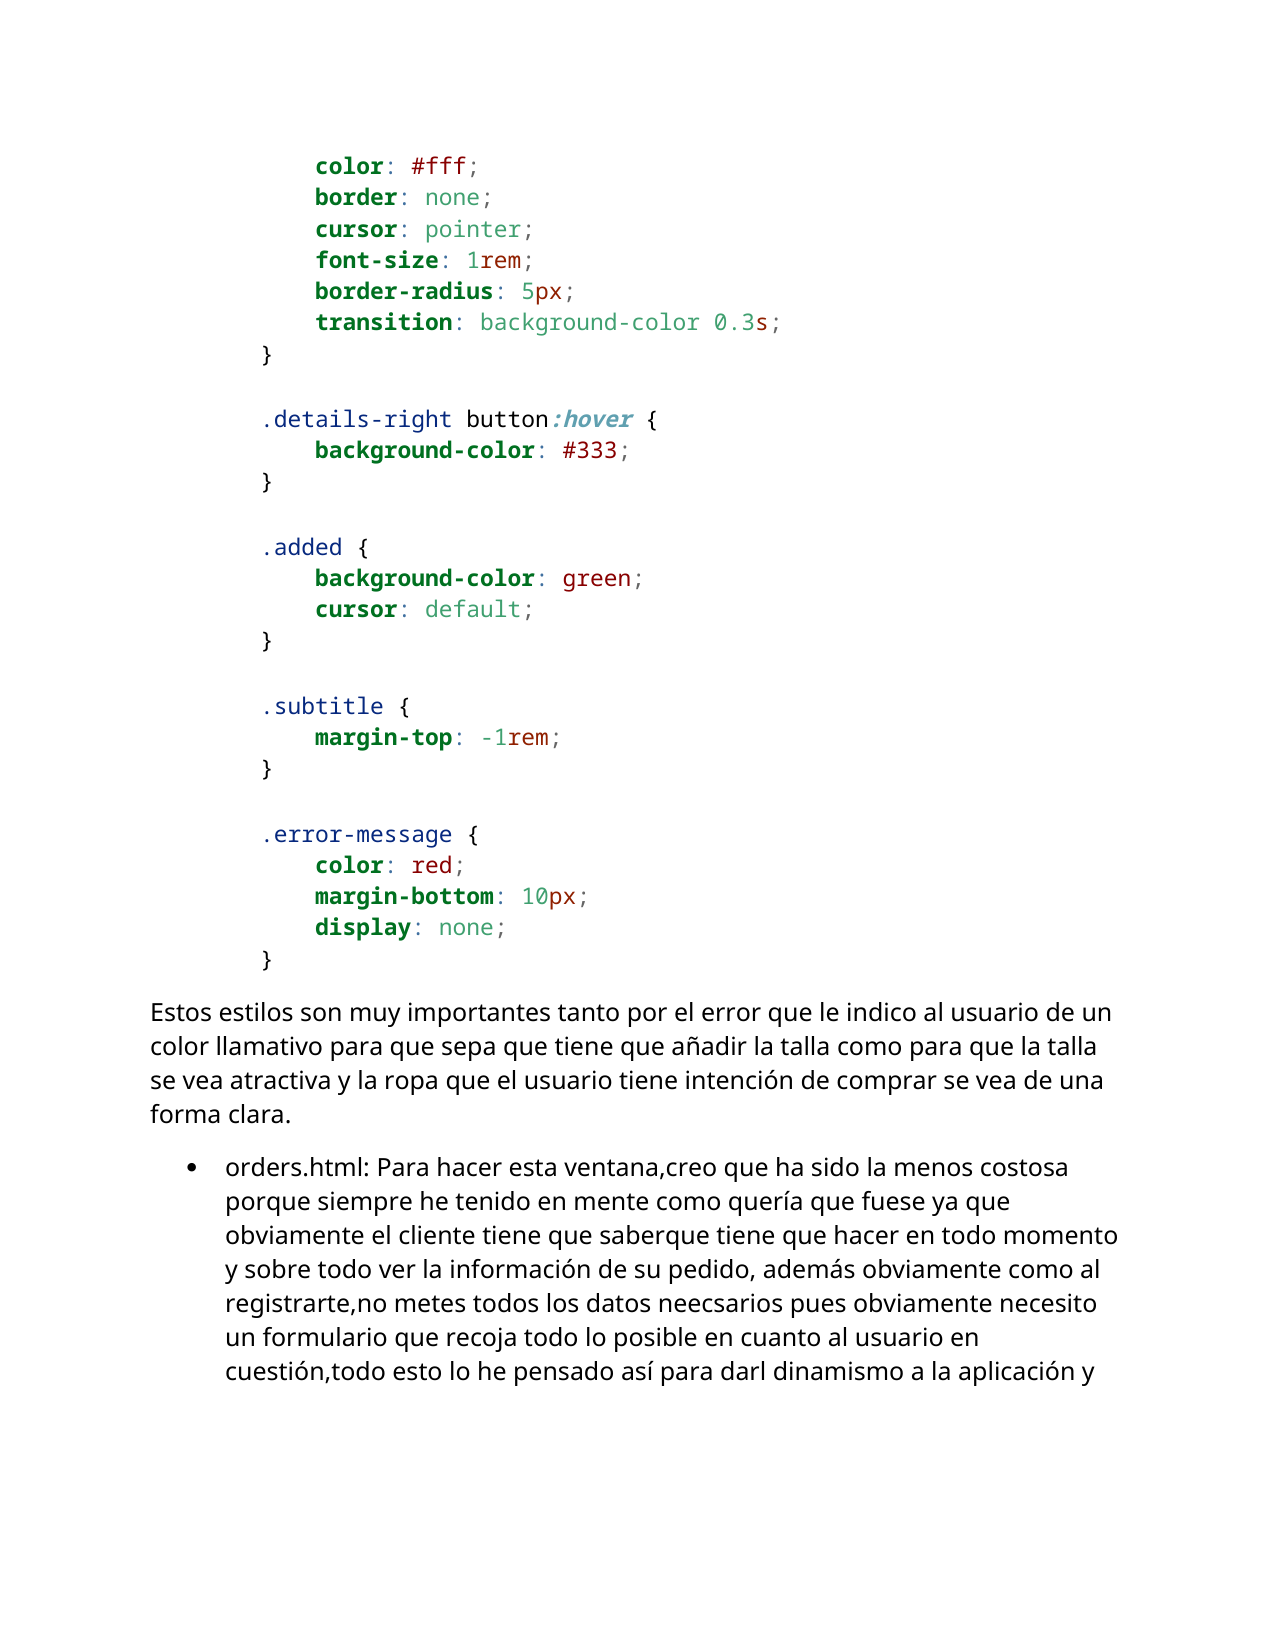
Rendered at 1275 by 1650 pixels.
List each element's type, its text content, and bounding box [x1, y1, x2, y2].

text color: #fff; border: none; cursor: pointer; font-size: 1rem; border-radius: 5px; transition: background-color 0.3s; } .details-right button:hover { background-color: #333; } .added { background-color: green; cursor: default; } .subtitle { margin-top: -1rem; } .error-message { color: red; margin-bottom: 10px; display: none; } [150, 150, 1125, 974]
list orders.html: Para hacer esta ventana,creo que ha sido la menos costosa porque siempre he tenido en mente como quería que fuese ya que obviamente el cliente tiene que saberque tiene que hacer en todo momento y sobre todo ver la información de su pedido, además obviamente como al registrarte,no metes todos los datos neecsarios pues obviamente necesito un formulario que recoja todo lo posible en cuanto al usuario en cuestión,todo esto lo he pensado así para darl dinamismo a la aplicación y [187, 1149, 1125, 1388]
text Estos estilos son muy importantes tanto por el error que le indico al usuario de un color llamativo para que sepa que tiene que añadir la talla como para que la talla se vea atractiva y la ropa que el usuario tiene intención de comprar se vea de una forma clara. [150, 994, 1125, 1131]
